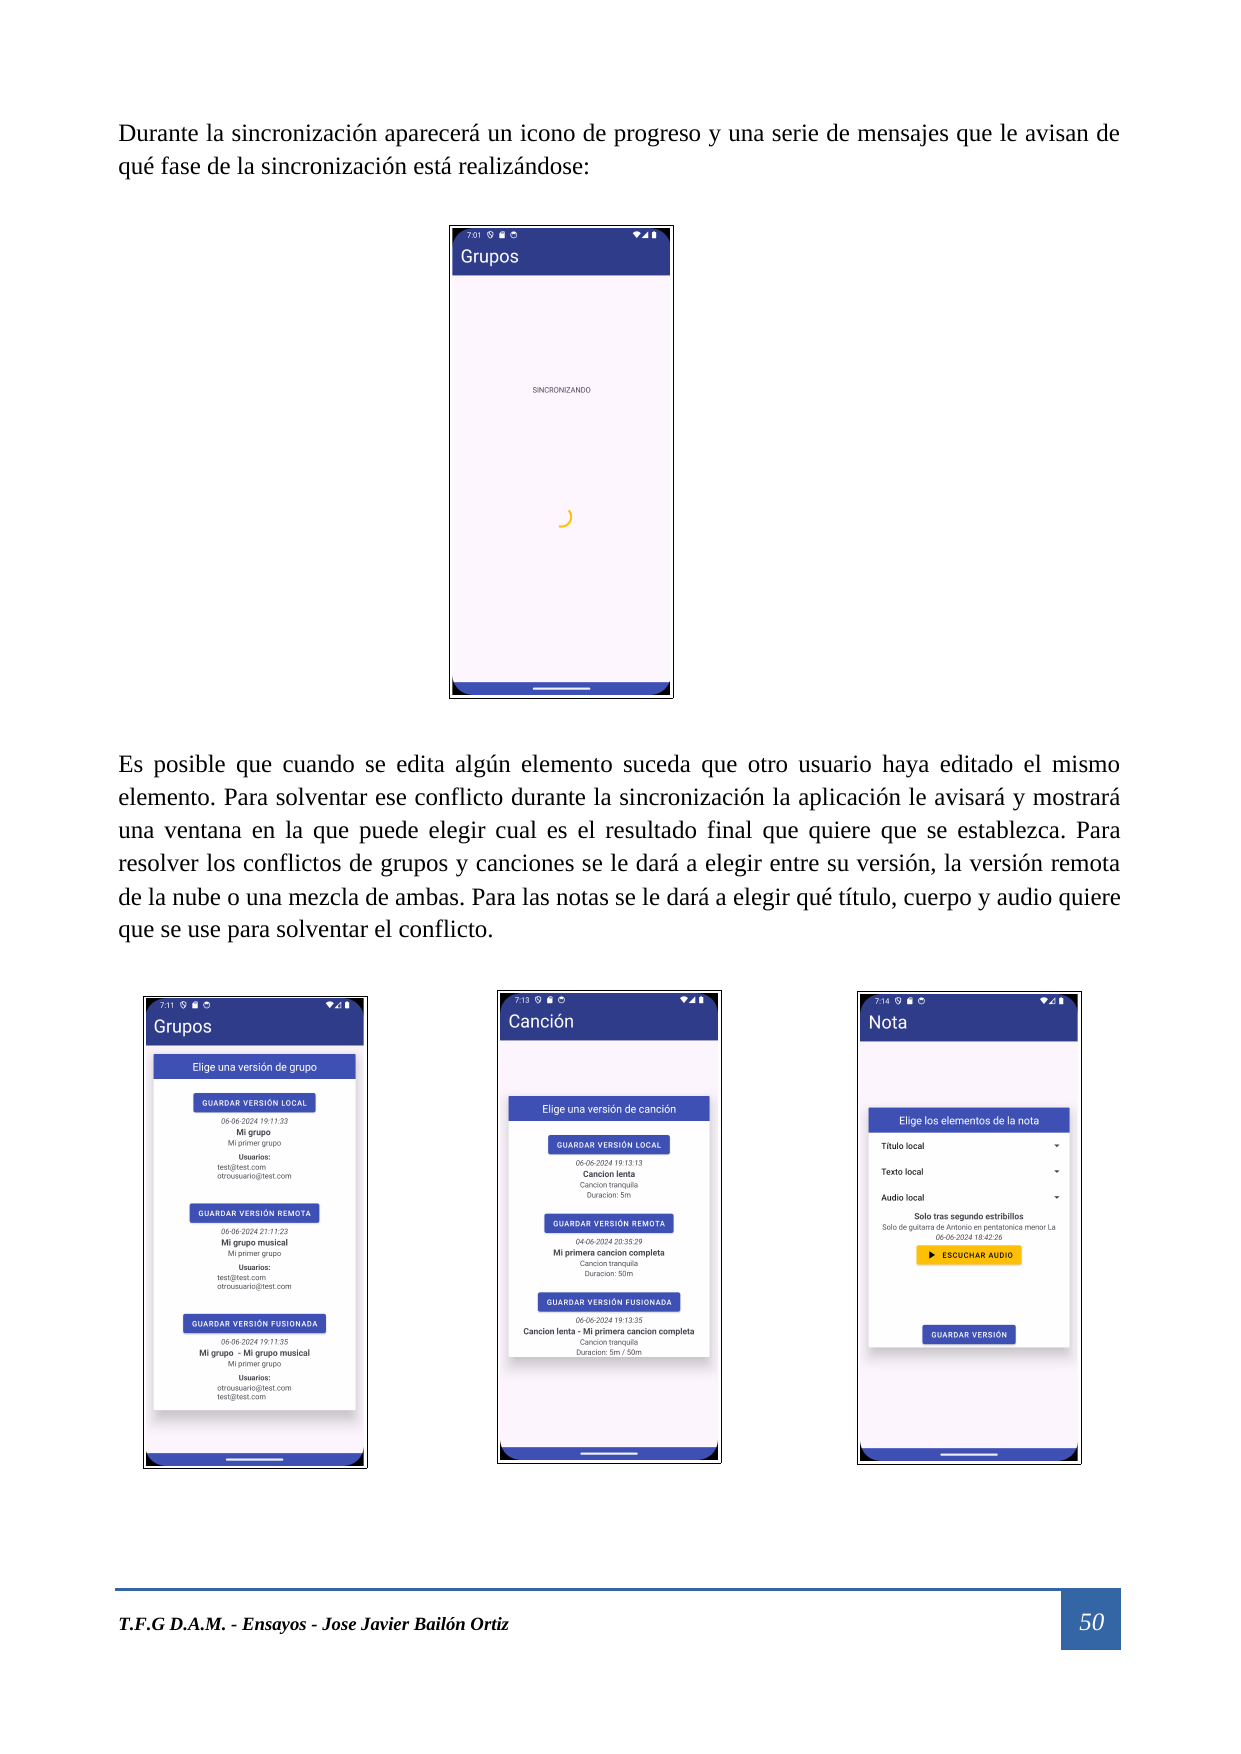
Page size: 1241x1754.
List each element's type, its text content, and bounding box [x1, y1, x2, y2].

text Durante la sincronización aparecerá un icono de progreso y una serie de mensajes que le avisan de qué fase de la sincronización está realizándose: [118, 118, 1122, 180]
text Es posible que cuando se edita algún elemento suceda que otro usuario haya editado el mismo elemento. Para solventar ese conflicto durante la sincronización la aplicación le avisará y mostrará una ventana en la que puede elegir cual es el resultado final que quiere que se establezca. Para resolver los conflictos de grupos y canciones se le dará a elegir entre su versión, la versión remota de la nube o una mezcla de ambas. Para las notas se le dará a elegir qué título, cuerpo y audio quiere que se use para solventar el conflicto. [118, 749, 1122, 943]
